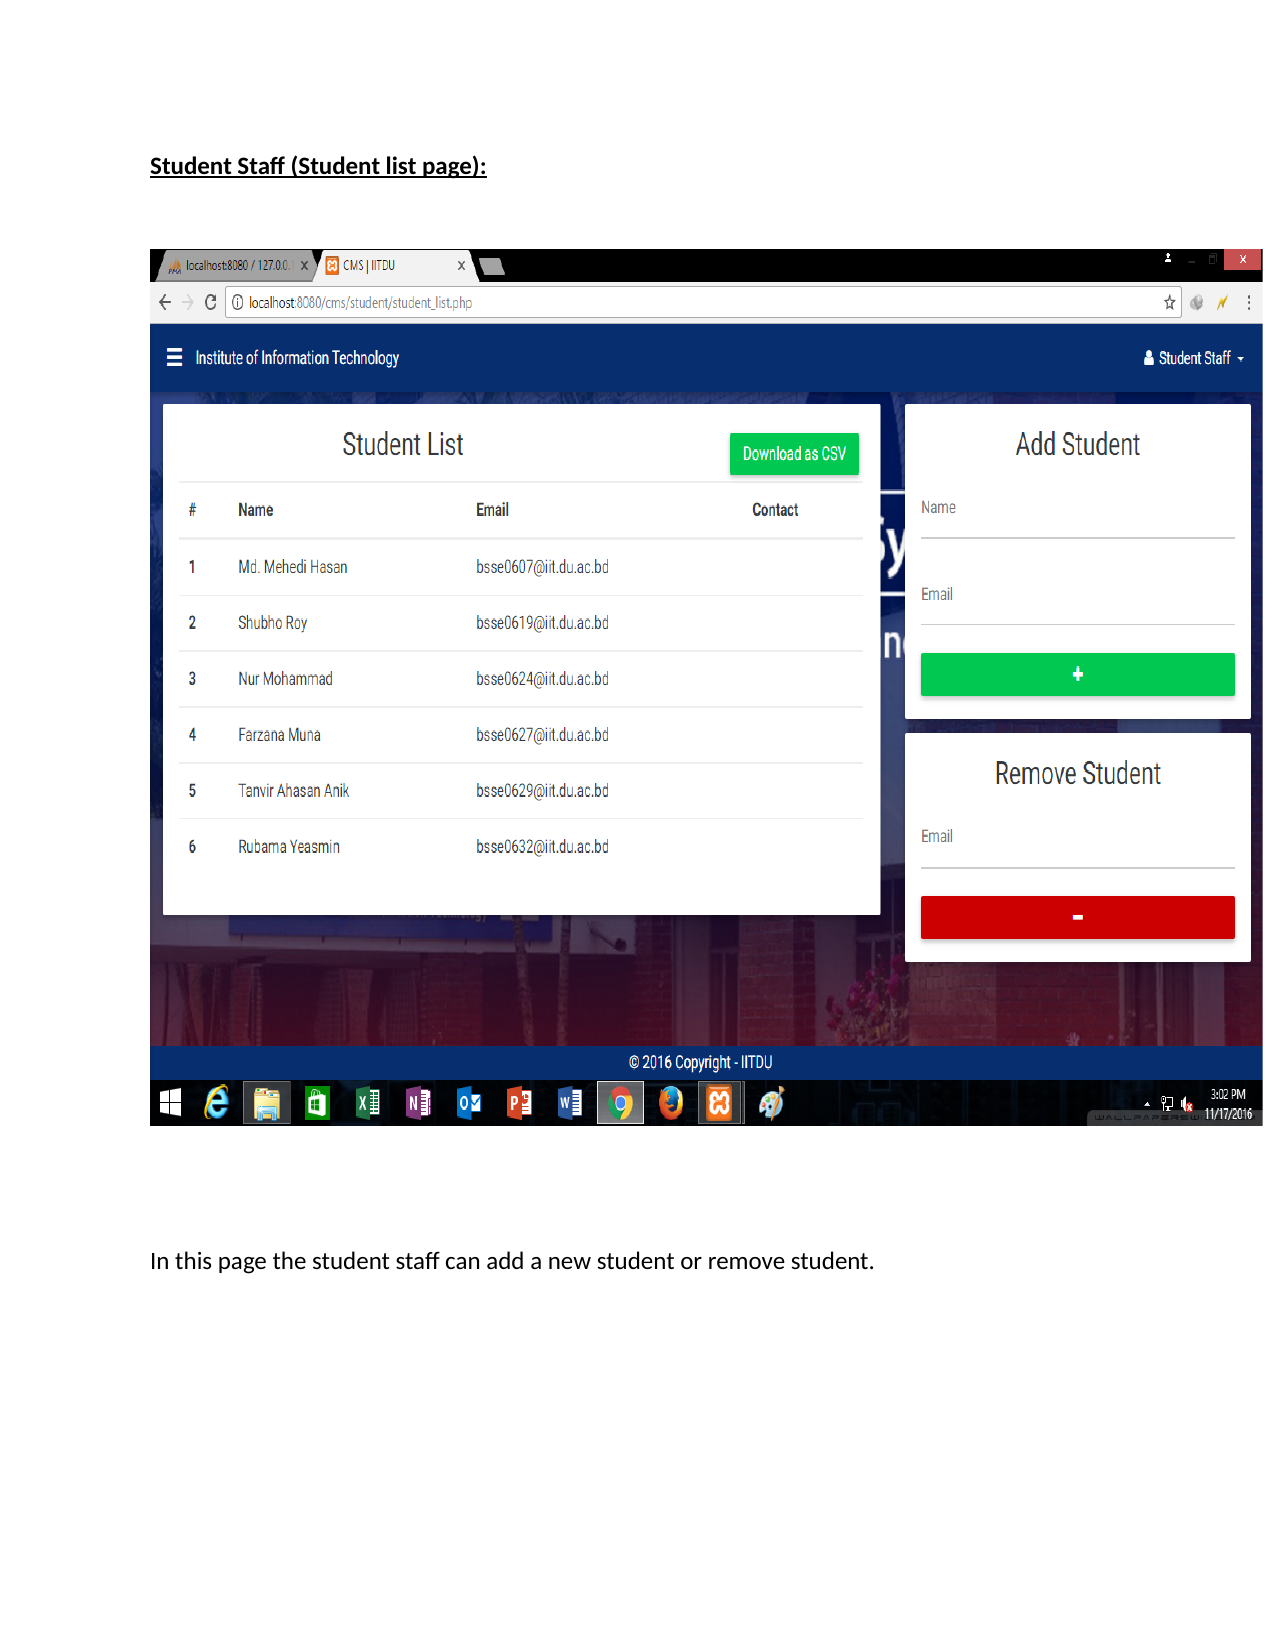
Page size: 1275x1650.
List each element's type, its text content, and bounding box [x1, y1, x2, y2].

picture [150, 249, 1263, 1126]
text Student Staff (Student list page): [150, 150, 1125, 181]
text In this page the student staff can add a new student or remove student. [150, 1246, 1125, 1276]
